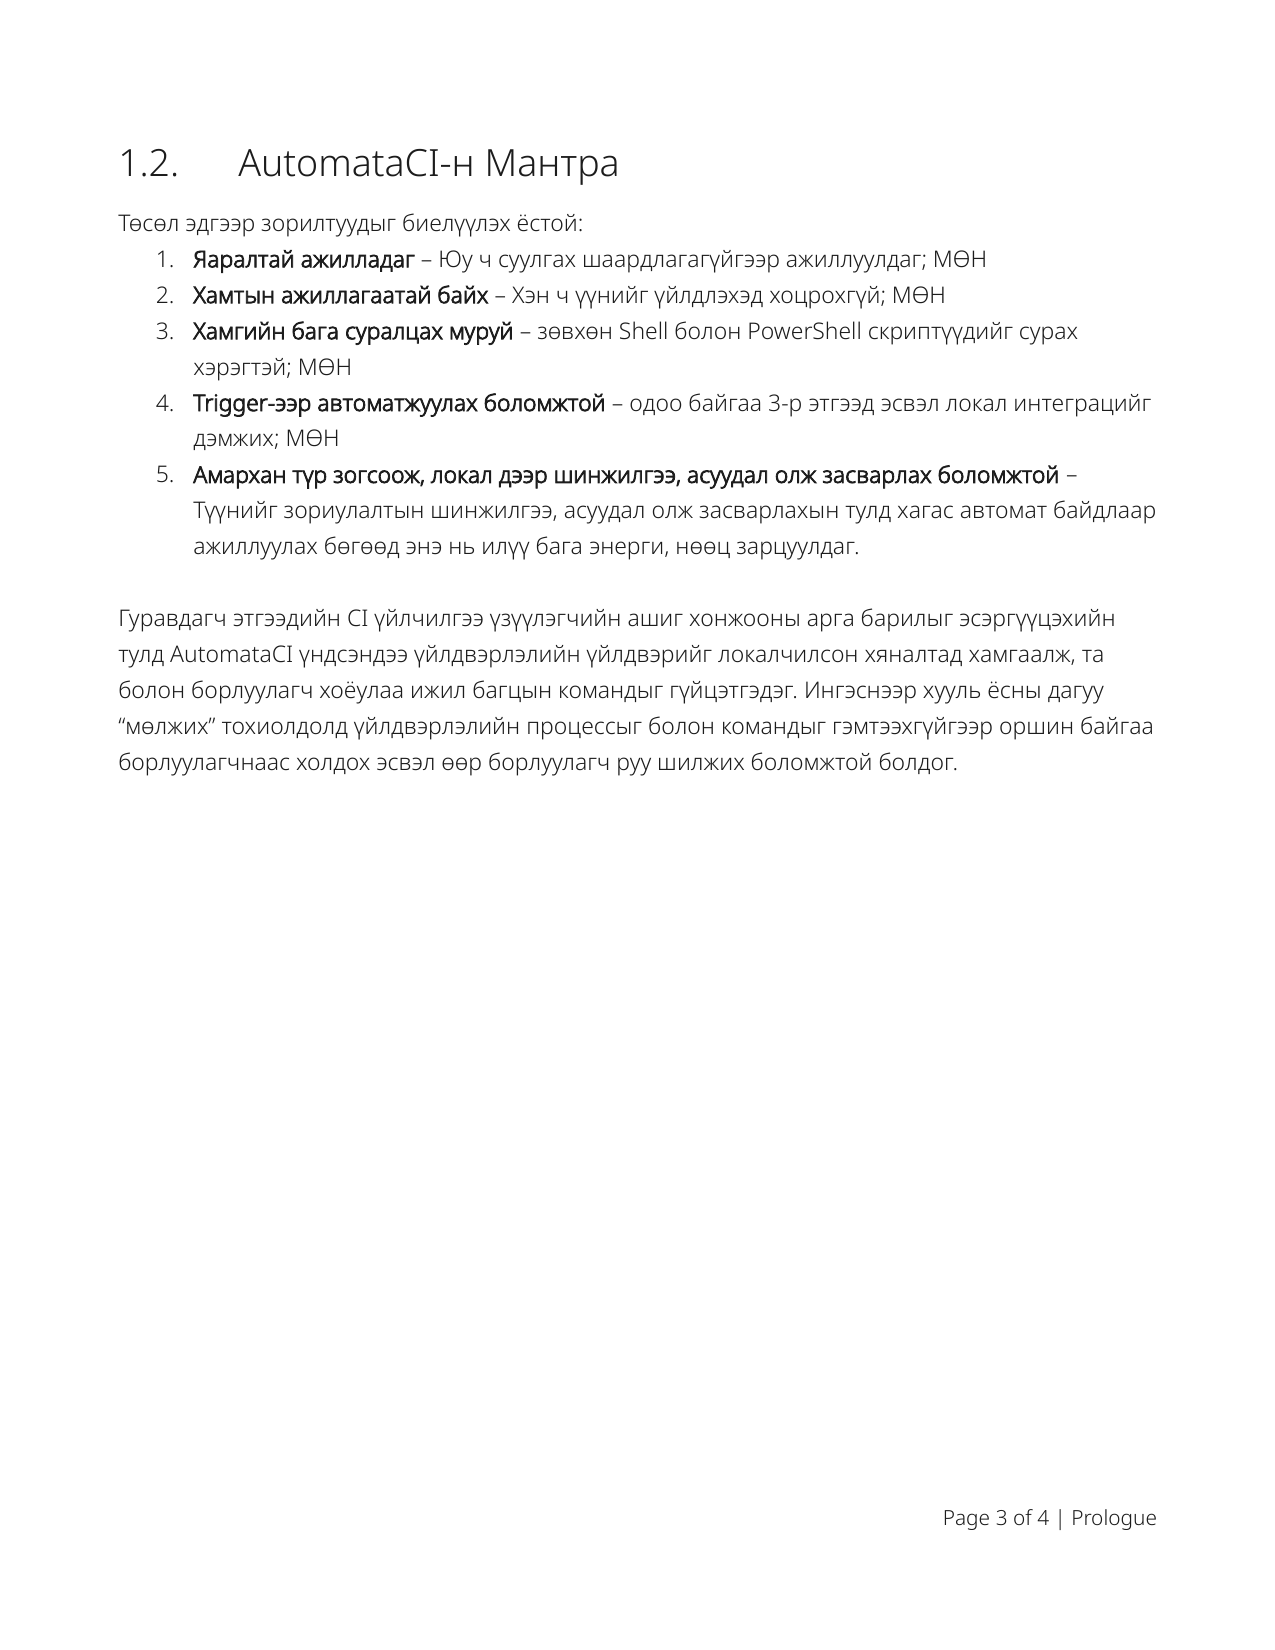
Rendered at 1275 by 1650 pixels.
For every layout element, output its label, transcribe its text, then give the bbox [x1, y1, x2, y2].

list Яаралтай ажилладаг – Юу ч суулгах шаардлагагүйгээр ажиллуулдаг; МӨН [156, 243, 1157, 274]
list Хамгийн бага суралцах муруй – зөвхөн Shell болон PowerShell скриптүүдийг сурах хэрэгтэй; МӨН [156, 314, 1157, 382]
text Гуравдагч этгээдийн CI үйлчилгээ үзүүлэгчийн ашиг хонжооны арга барилыг эсэргүүцэхийн тулд AutomataCI үндсэндээ үйлдвэрлэлийн үйлдвэрийг локалчилсон хяналтад хамгаалж, та болон борлуулагч хоёулаа ижил багцын командыг гүйцэтгэдэг. Ингэснээр хууль ёсны дагуу “мөлжих” тохиолдолд үйлдвэрлэлийн процессыг болон командыг гэмтээхгүйгээр oршин байгаа борлуулагчнаас холдох эсвэл өөр борлуулагч руу шилжих боломжтой болдог. [118, 602, 1157, 777]
subtitle AutomataCI-н Мантра [118, 136, 1157, 187]
list Хамтын ажиллагаатай байх – Хэн ч үүнийг үйлдлэхэд хоцрохгүй; МӨН [156, 279, 1157, 310]
text Төсөл эдгээр зорилтуудыг биелүүлэх ёстой: [118, 207, 1157, 238]
list Trigger-ээр автоматжуулах боломжтой – одоо байгаа 3-р этгээд эсвэл локал интеграцийг дэмжих; МӨН [156, 386, 1157, 454]
list Амархан түр зогсоож, локал дээр шинжилгээ, асуудал олж засварлах боломжтой – Түүнийг зориулалтын шинжилгээ, асуудал олж засварлахын тулд хагас автомат байдлаар ажиллуулах бөгөөд энэ нь илүү бага энерги, нөөц зарцуулдаг. [156, 458, 1157, 561]
